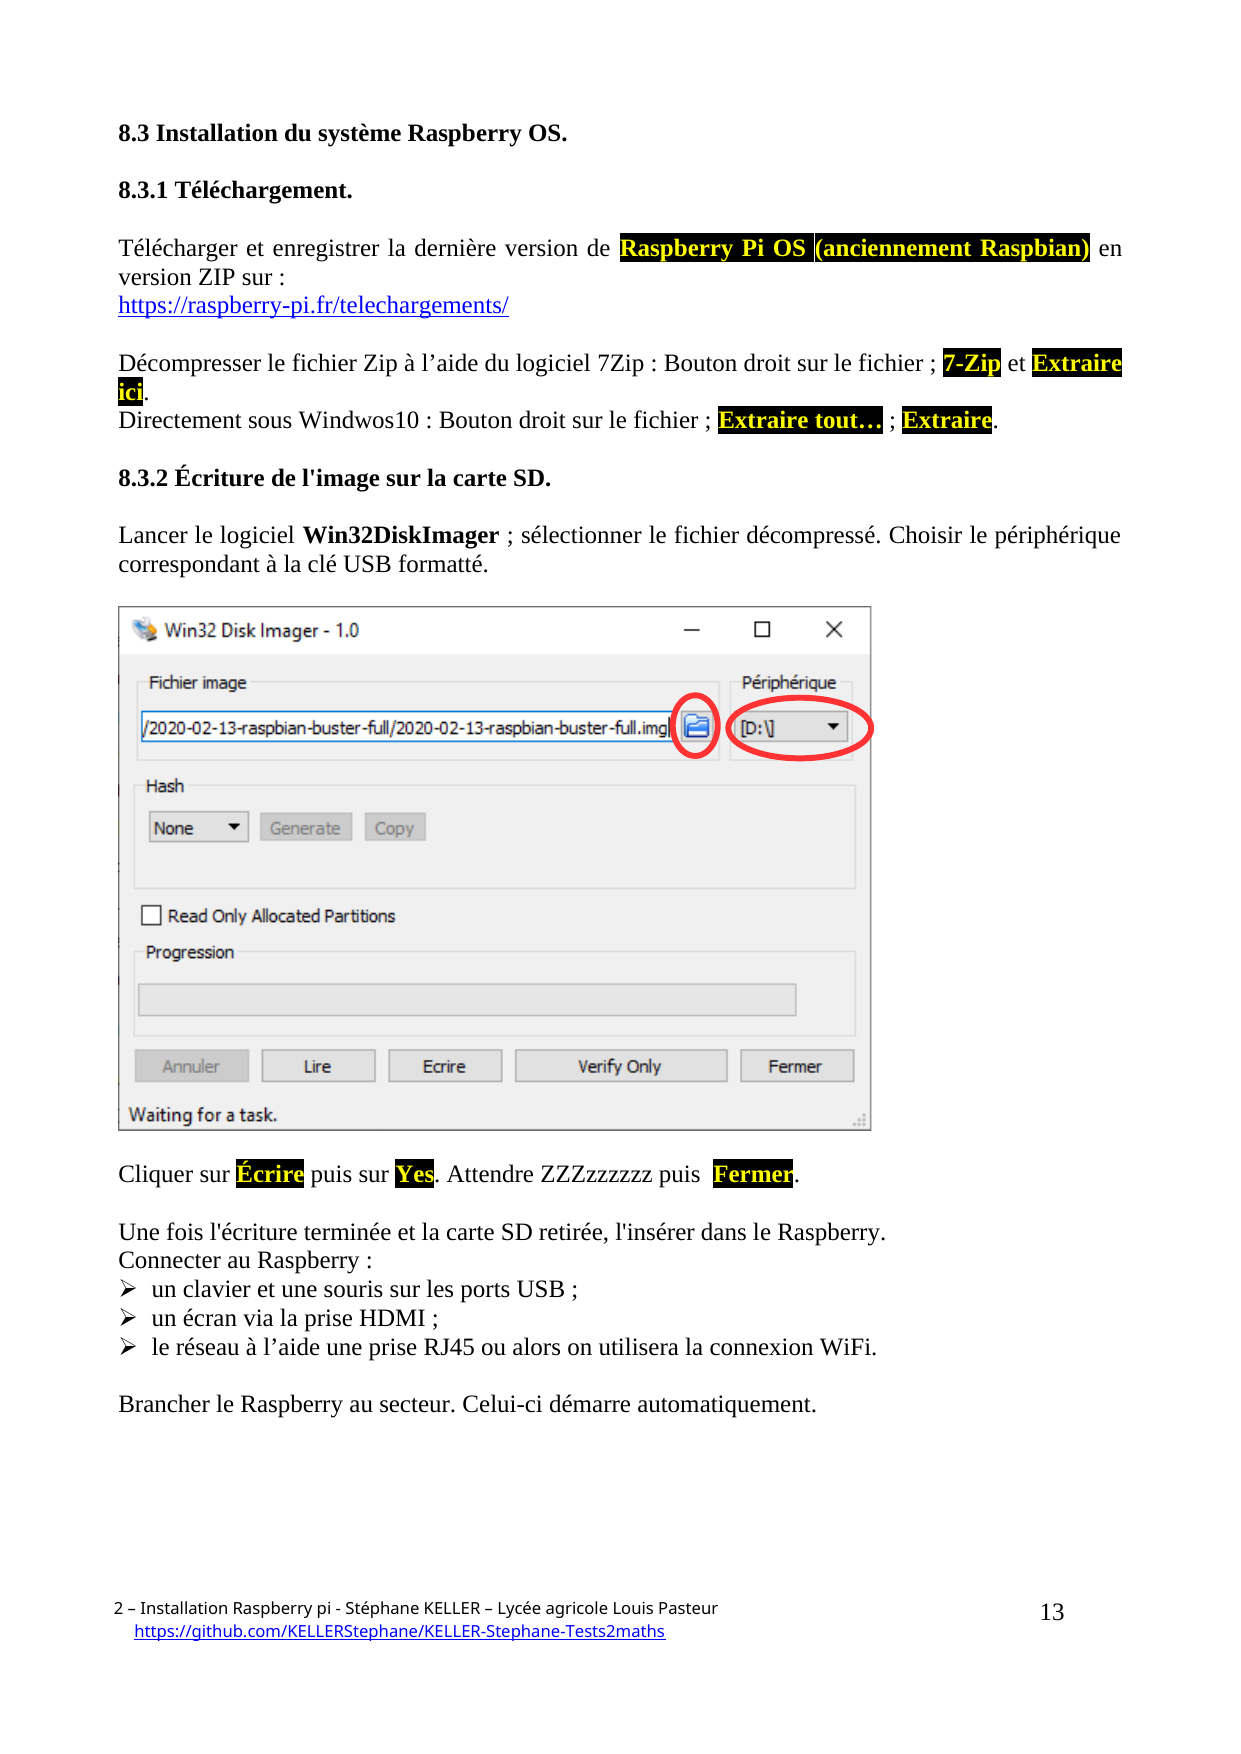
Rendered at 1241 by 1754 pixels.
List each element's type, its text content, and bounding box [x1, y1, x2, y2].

text Décompresser le fichier Zip à l’aide du logiciel 7Zip : Bouton droit sur le fichier ; 7-Zip et Extraire ici. [118, 348, 1122, 406]
subtitle 8.3 Installation du système Raspberry OS. [118, 118, 1122, 147]
subtitle 8.3.2 Écriture de l'image sur la carte SD. [118, 463, 1122, 492]
text Lancer le logiciel Win32DiskImager ; sélectionner le fichier décompressé. Choisir le périphérique correspondant à la clé USB formatté. [118, 521, 1122, 578]
text Cliquer sur Écrire puis sur Yes. Attendre ZZZzzzzzz puis Fermer. [118, 1159, 236, 1188]
text Directement sous Windwos10 : Bouton droit sur le fichier ; Extraire tout… ; Extraire. [992, 406, 1122, 434]
text Cliquer sur Écrire puis sur Yes. Attendre ZZZzzzzzz puis Fermer. [434, 1159, 713, 1188]
text Connecter au Raspberry : [118, 1245, 1122, 1274]
text https://raspberry-pi.fr/telechargements/ [118, 291, 1122, 319]
subtitle 8.3.1 Téléchargement. [118, 176, 1122, 204]
text Cliquer sur Écrire puis sur Yes. Attendre ZZZzzzzzz puis Fermer. [793, 1159, 1122, 1188]
text Une fois l'écriture terminée et la carte SD retirée, l'insérer dans le Raspberry. [118, 1217, 1122, 1245]
list un écran via la prise HDMI ; [118, 1303, 1122, 1332]
picture [118, 606, 872, 1131]
list un clavier et une souris sur les ports USB ; [118, 1274, 1122, 1303]
text Télécharger et enregistrer la dernière version de Raspberry Pi OS (anciennement Raspbian) en version ZIP sur : [118, 233, 1122, 291]
text Brancher le Raspberry au secteur. Celui-ci démarre automatiquement. [118, 1389, 1122, 1418]
picture [732, 701, 868, 755]
text Directement sous Windwos10 : Bouton droit sur le fichier ; Extraire tout… ; Extraire. [118, 406, 718, 434]
list le réseau à l’aide une prise RJ45 ou alors on utilisera la connexion WiFi. [118, 1332, 1122, 1360]
text Cliquer sur Écrire puis sur Yes. Attendre ZZZzzzzzz puis Fermer. [304, 1159, 395, 1188]
